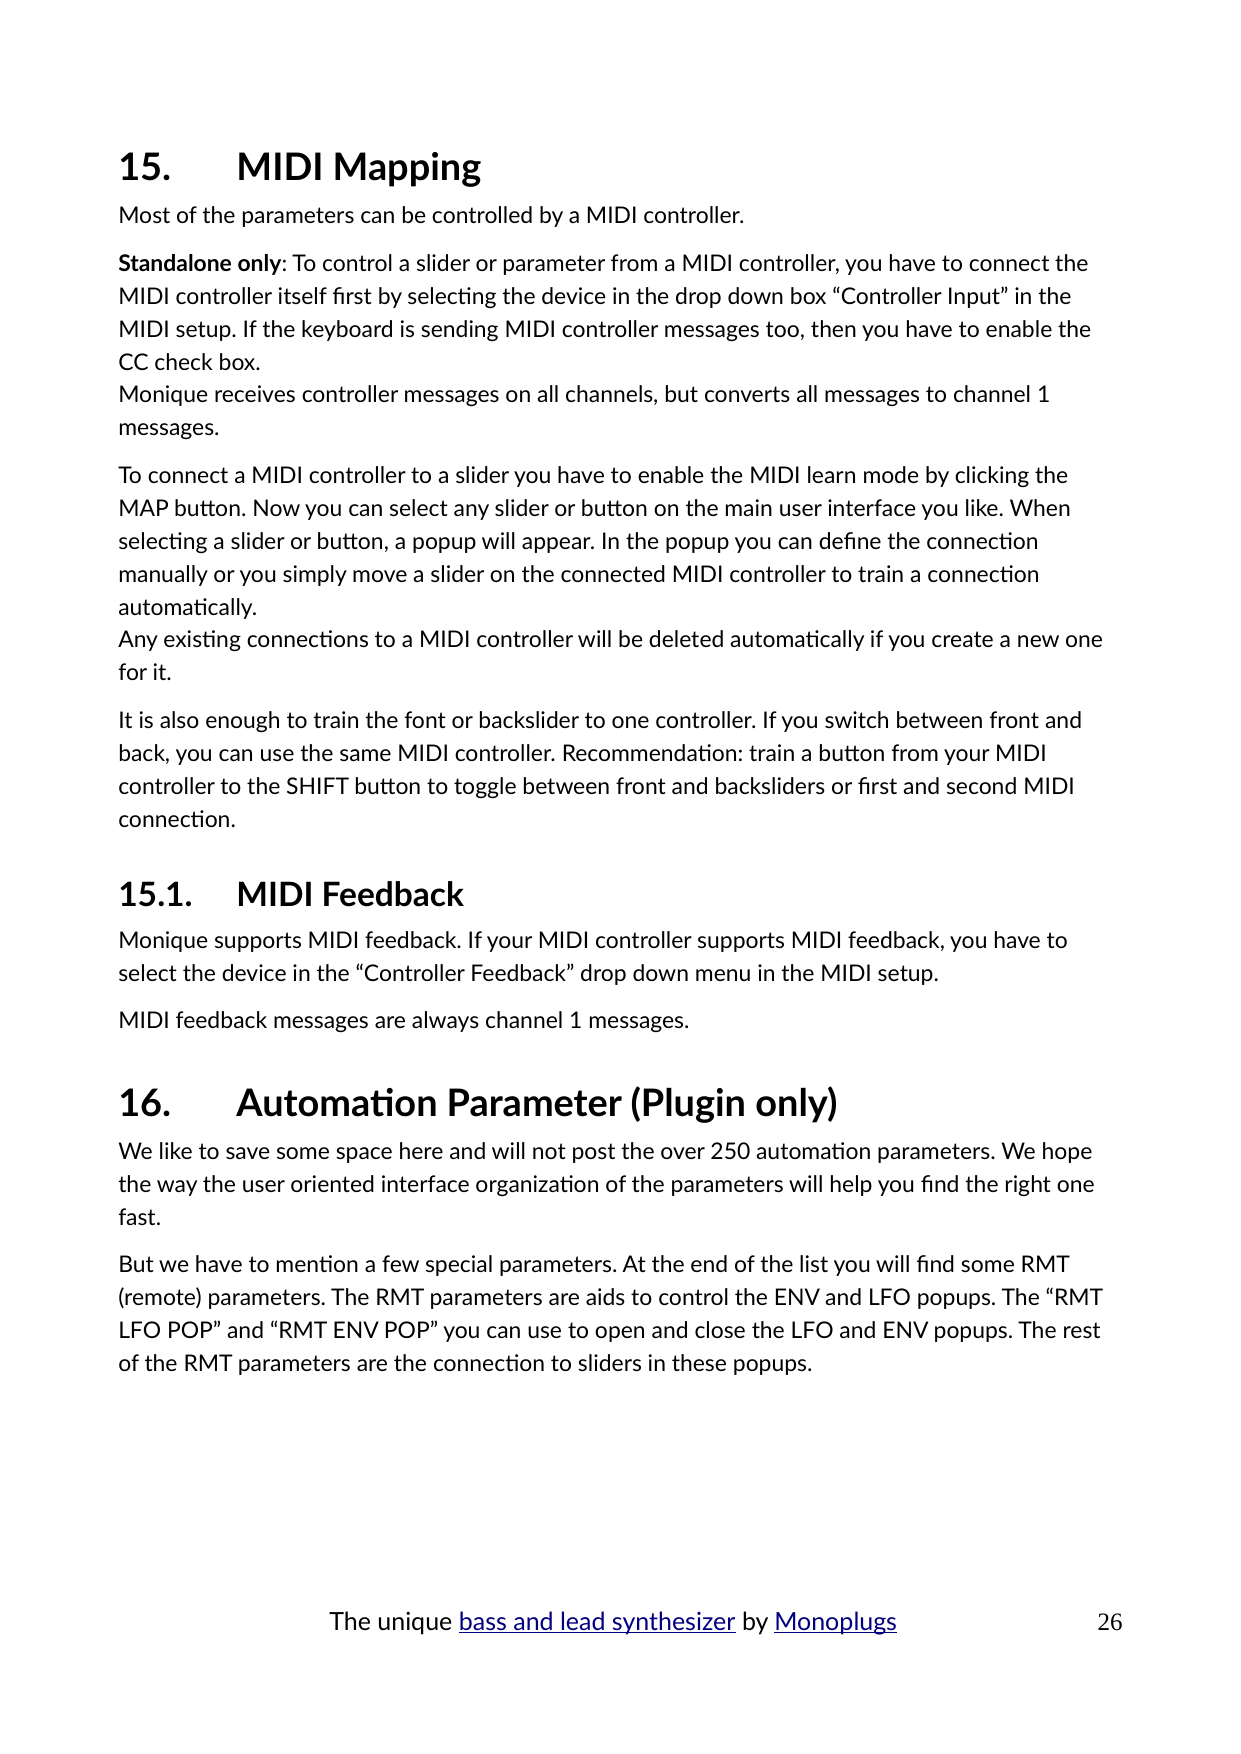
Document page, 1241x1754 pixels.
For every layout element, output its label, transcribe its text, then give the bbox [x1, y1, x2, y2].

subtitle MIDI Mapping [118, 143, 1122, 189]
subtitle Automation Parameter (Plugin only) [118, 1078, 1122, 1124]
text Most of the parameters can be controlled by a MIDI controller. [118, 201, 1122, 229]
text We like to save some space here and will not post the over 250 automation parameters. We hope the way the user oriented interface organization of the parameters will help you find the right one fast. [118, 1137, 1122, 1230]
text To connect a MIDI controller to a slider you have to enable the MIDI learn mode by clicking the MAP button. Now you can select any slider or button on the main user interface you like. When selecting a slider or button, a popup will appear. In the popup you can define the connection manually or you simply move a slider on the connected MIDI controller to train a connection automatically. Any existing connections to a MIDI controller will be deleted automatically if you create a new one for it. [118, 461, 1122, 686]
text It is also enough to train the font or backslider to one controller. If you switch between front and back, you can use the same MIDI controller. Recommendation: train a button from your MIDI controller to the SHIFT button to toggle between front and backsliders or first and second MIDI connection. [118, 706, 1122, 832]
text But we have to mention a few special parameters. At the end of the list you will find some RMT (remote) parameters. The RMT parameters are aids to control the ENV and LFO popups. The “RMT LFO POP” and “RMT ENV POP” you can use to open and close the LFO and ENV popups. The rest of the RMT parameters are the connection to sliders in these popups. [118, 1250, 1122, 1376]
text Monique supports MIDI feedback. If your MIDI controller supports MIDI feedback, you have to select the device in the “Controller Feedback” drop down menu in the MIDI setup. [118, 926, 1122, 986]
subtitle MIDI Feedback [118, 873, 1122, 913]
text MIDI feedback messages are always channel 1 messages. [118, 1006, 1122, 1033]
text Standalone only: To control a slider or parameter from a MIDI controller, you have to connect the MIDI controller itself first by selecting the device in the drop down box “Controller Input” in the MIDI setup. If the keyboard is sending MIDI controller messages too, then you have to enable the CC check box. Monique receives controller messages on all channels, but converts all messages to channel 1 messages. [118, 249, 1122, 441]
